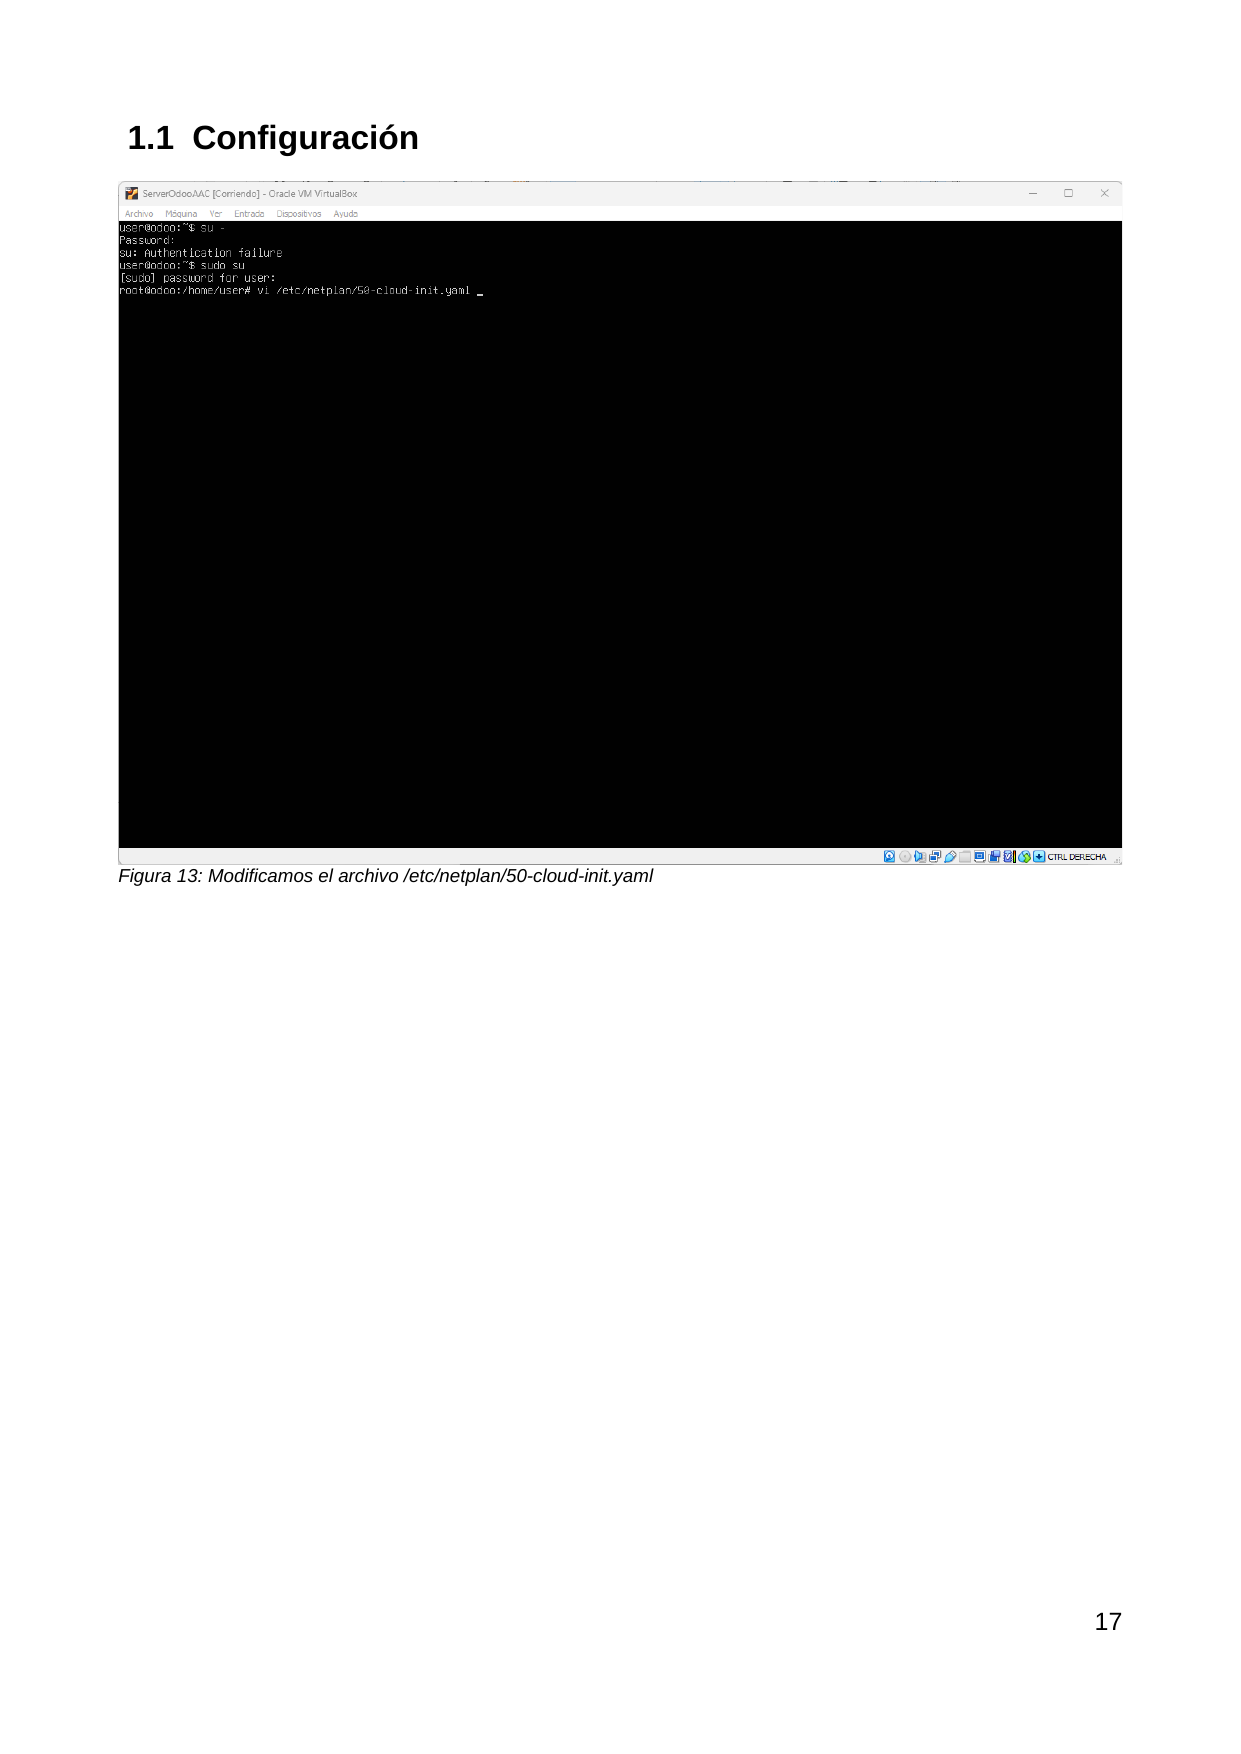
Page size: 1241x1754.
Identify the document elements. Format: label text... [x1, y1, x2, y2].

text Figura 13: Modificamos el archivo /etc/netplan/50-cloud-init.yaml [118, 865, 1122, 886]
subtitle Configuración [118, 118, 1122, 157]
picture [118, 181, 1123, 865]
